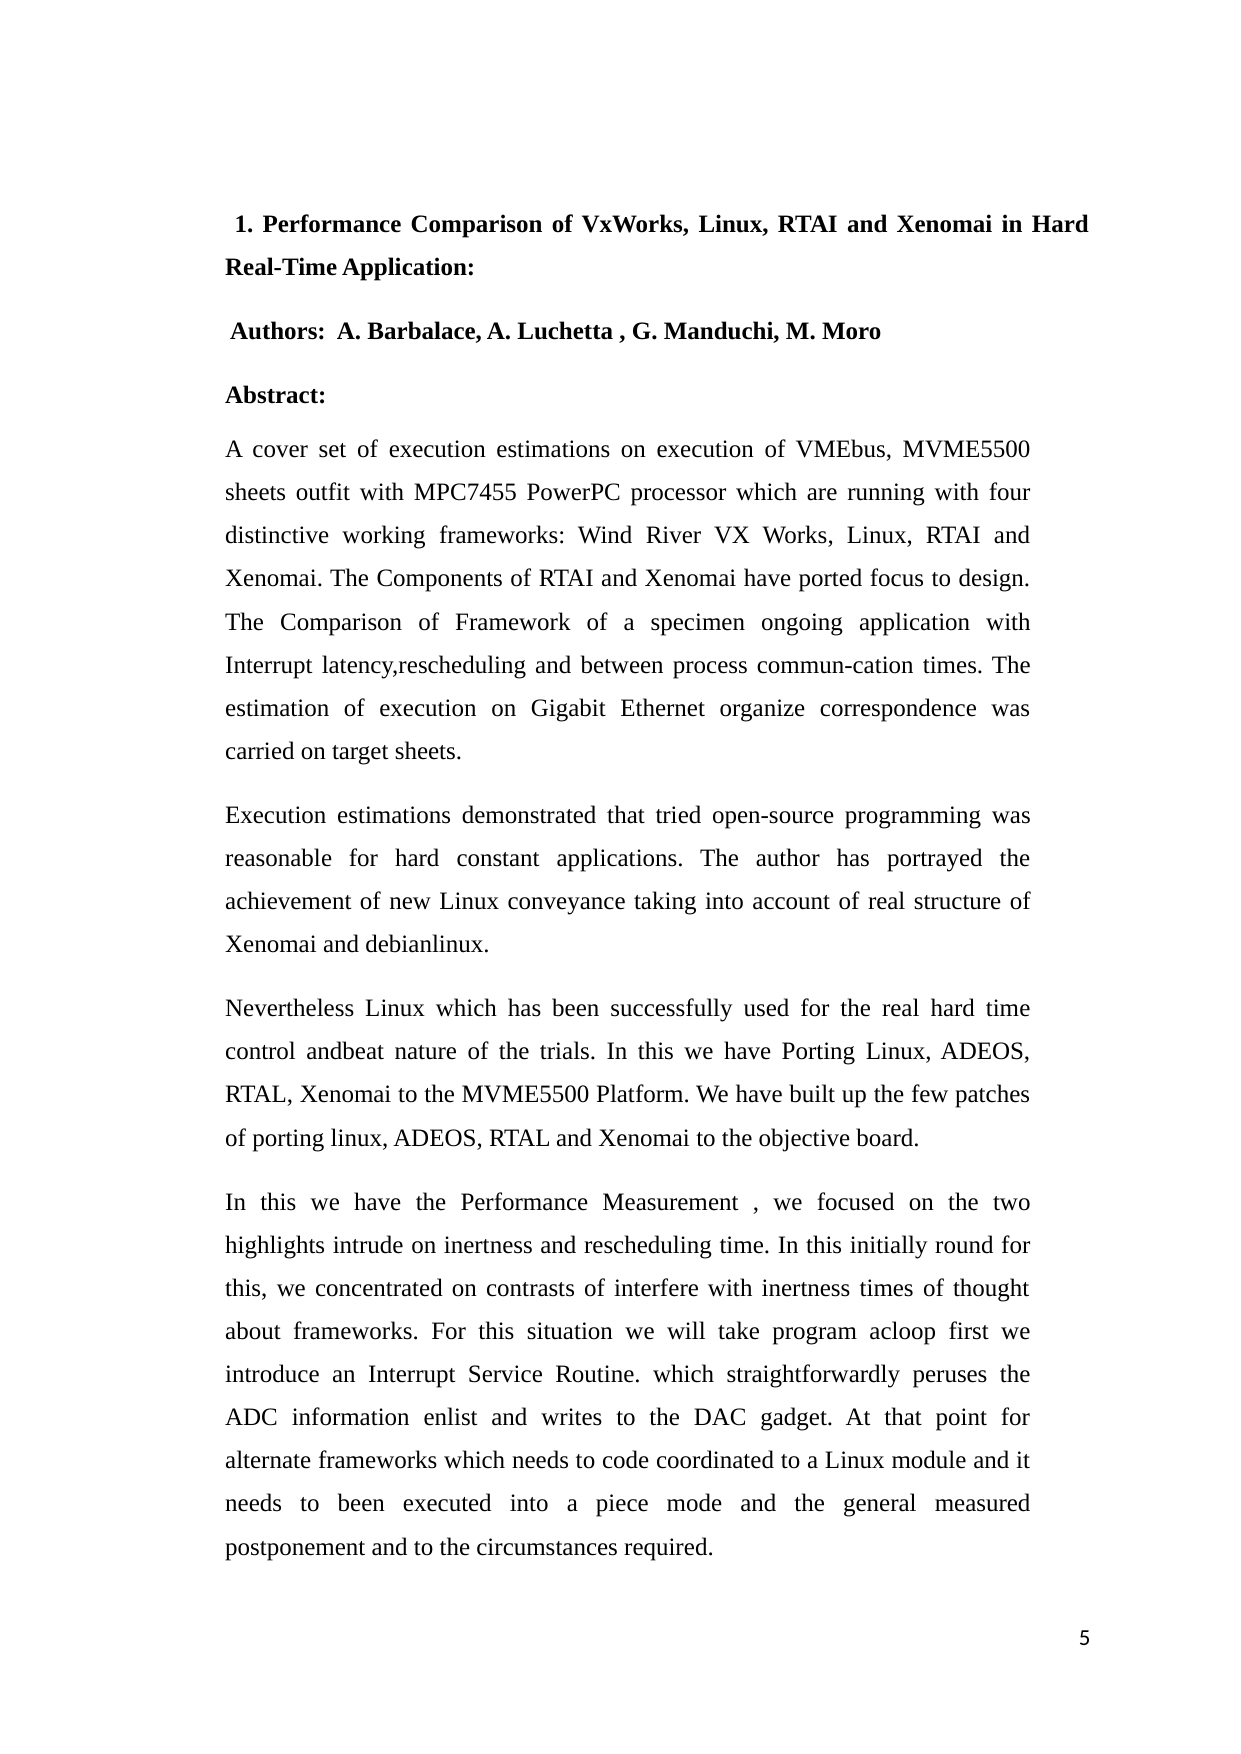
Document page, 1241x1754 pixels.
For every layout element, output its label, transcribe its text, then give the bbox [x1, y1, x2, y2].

text Execution estimations demonstrated that tried open-source programming was reasonable for hard constant applications. The author has portrayed the achievement of new Linux conveyance taking into account of real structure of Xenomai and debianlinux. [225, 800, 1031, 958]
subtitle Authors: A. Barbalace, A. Luchetta , G. Manduchi, M. Moro [225, 316, 1090, 345]
text A cover set of execution estimations on execution of VMEbus, MVME5500 sheets outfit with MPC7455 PowerPC processor which are running with four distinctive working frameworks: Wind River VX Works, Linux, RTAI and Xenomai. The Components of RTAI and Xenomai have ported focus to design. The Comparison of Framework of a specimen ongoing application with Interrupt latency,rescheduling and between process commun-cation times. The estimation of execution on Gigabit Ethernet organize correspondence was carried on target sheets. [225, 434, 1031, 765]
subtitle Abstract: [225, 380, 1031, 409]
subtitle 1. Performance Comparison of VxWorks, Linux, RTAI and Xenomai in Hard Real-Time Application: [225, 209, 1090, 281]
text In this we have the Performance Measurement , we focused on the two highlights intrude on inertness and rescheduling time. In this initially round for this, we concentrated on contrasts of interfere with inertness times of thought about frameworks. For this situation we will take program acloop first we introduce an Interrupt Service Routine. which straightforwardly peruses the ADC information enlist and writes to the DAC gadget. At that point for alternate frameworks which needs to code coordinated to a Linux module and it needs to been executed into a piece mode and the general measured postponement and to the circumstances required. [225, 1187, 1031, 1560]
text Nevertheless Linux which has been successfully used for the real hard time control andbeat nature of the trials. In this we have Porting Linux, ADEOS, RTAL, Xenomai to the MVME5500 Platform. We have built up the few patches of porting linux, ADEOS, RTAL and Xenomai to the objective board. [225, 993, 1031, 1151]
